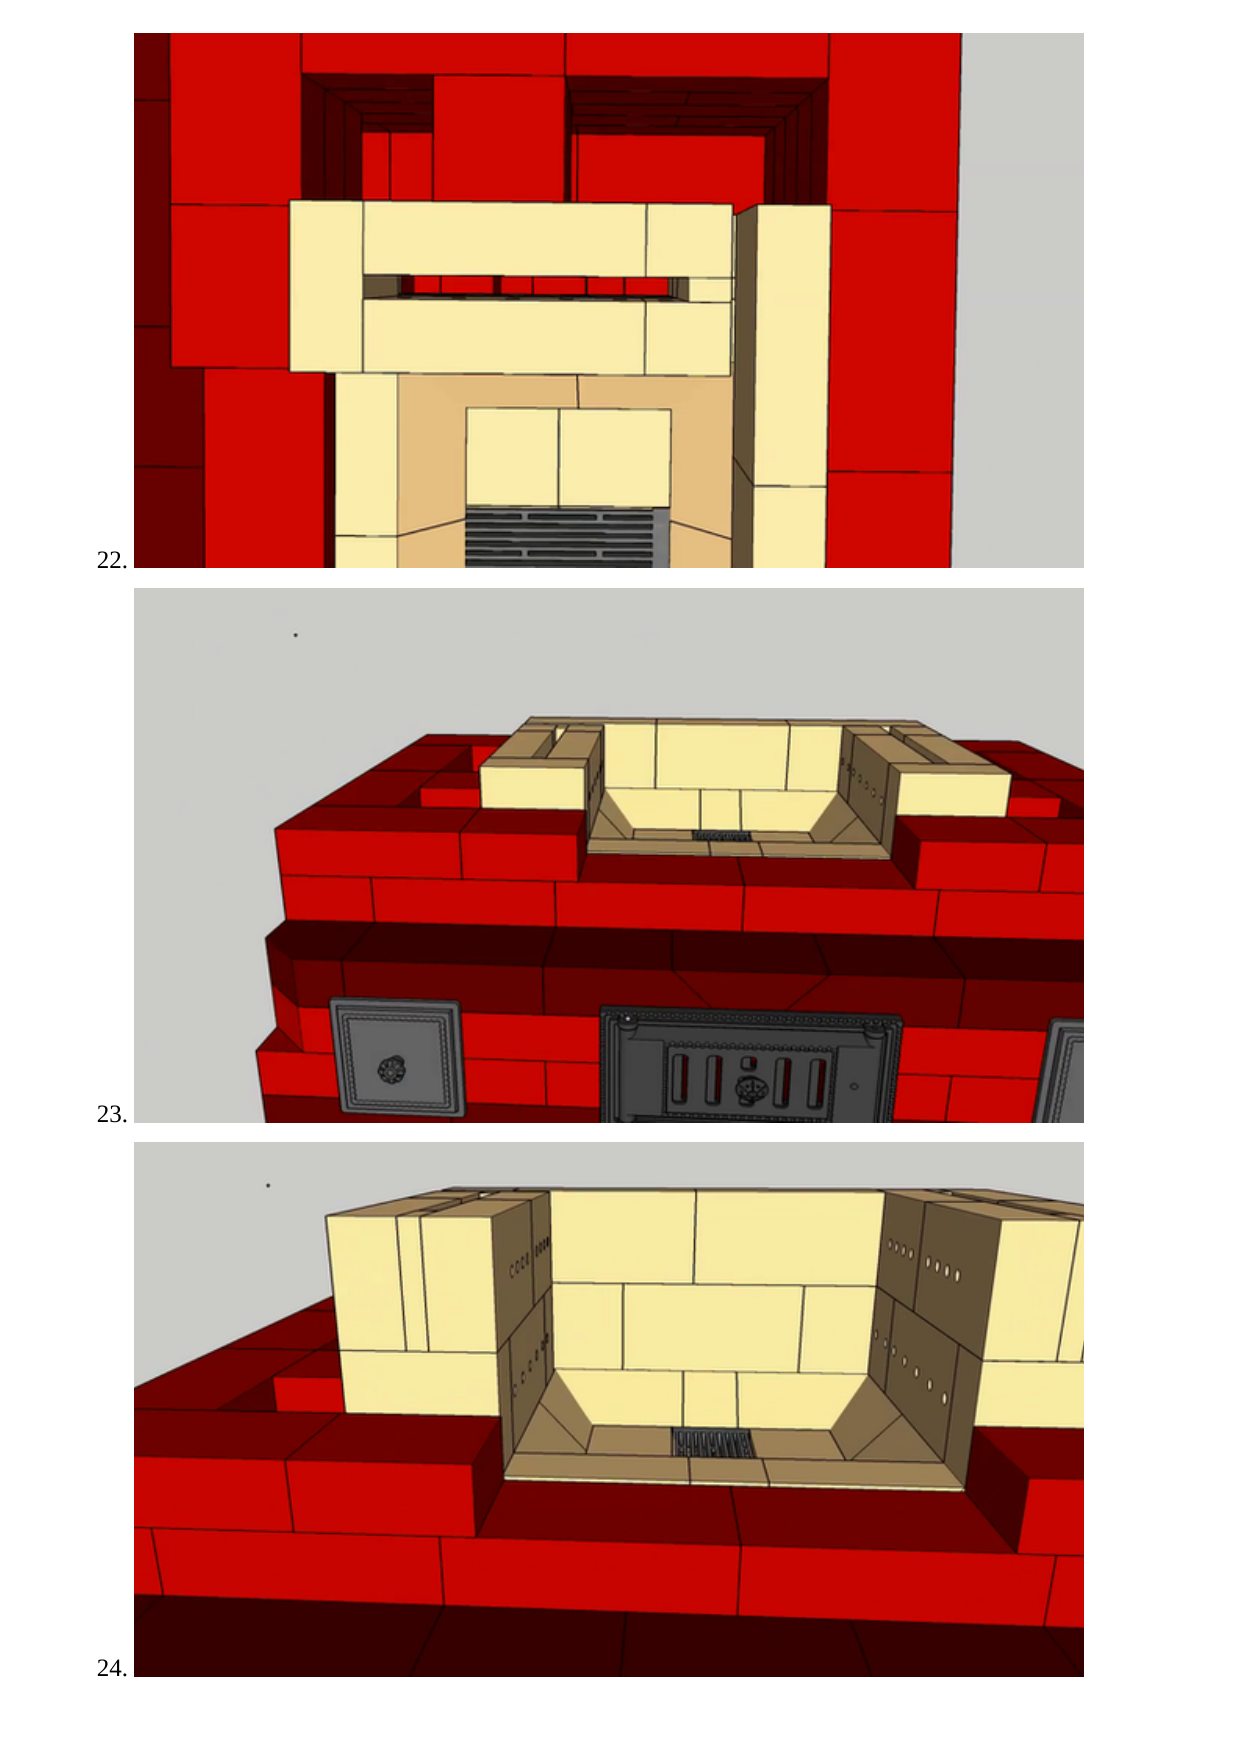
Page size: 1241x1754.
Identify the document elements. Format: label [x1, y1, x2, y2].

picture [134, 1142, 1084, 1677]
picture [134, 33, 1084, 568]
picture [134, 588, 1084, 1123]
